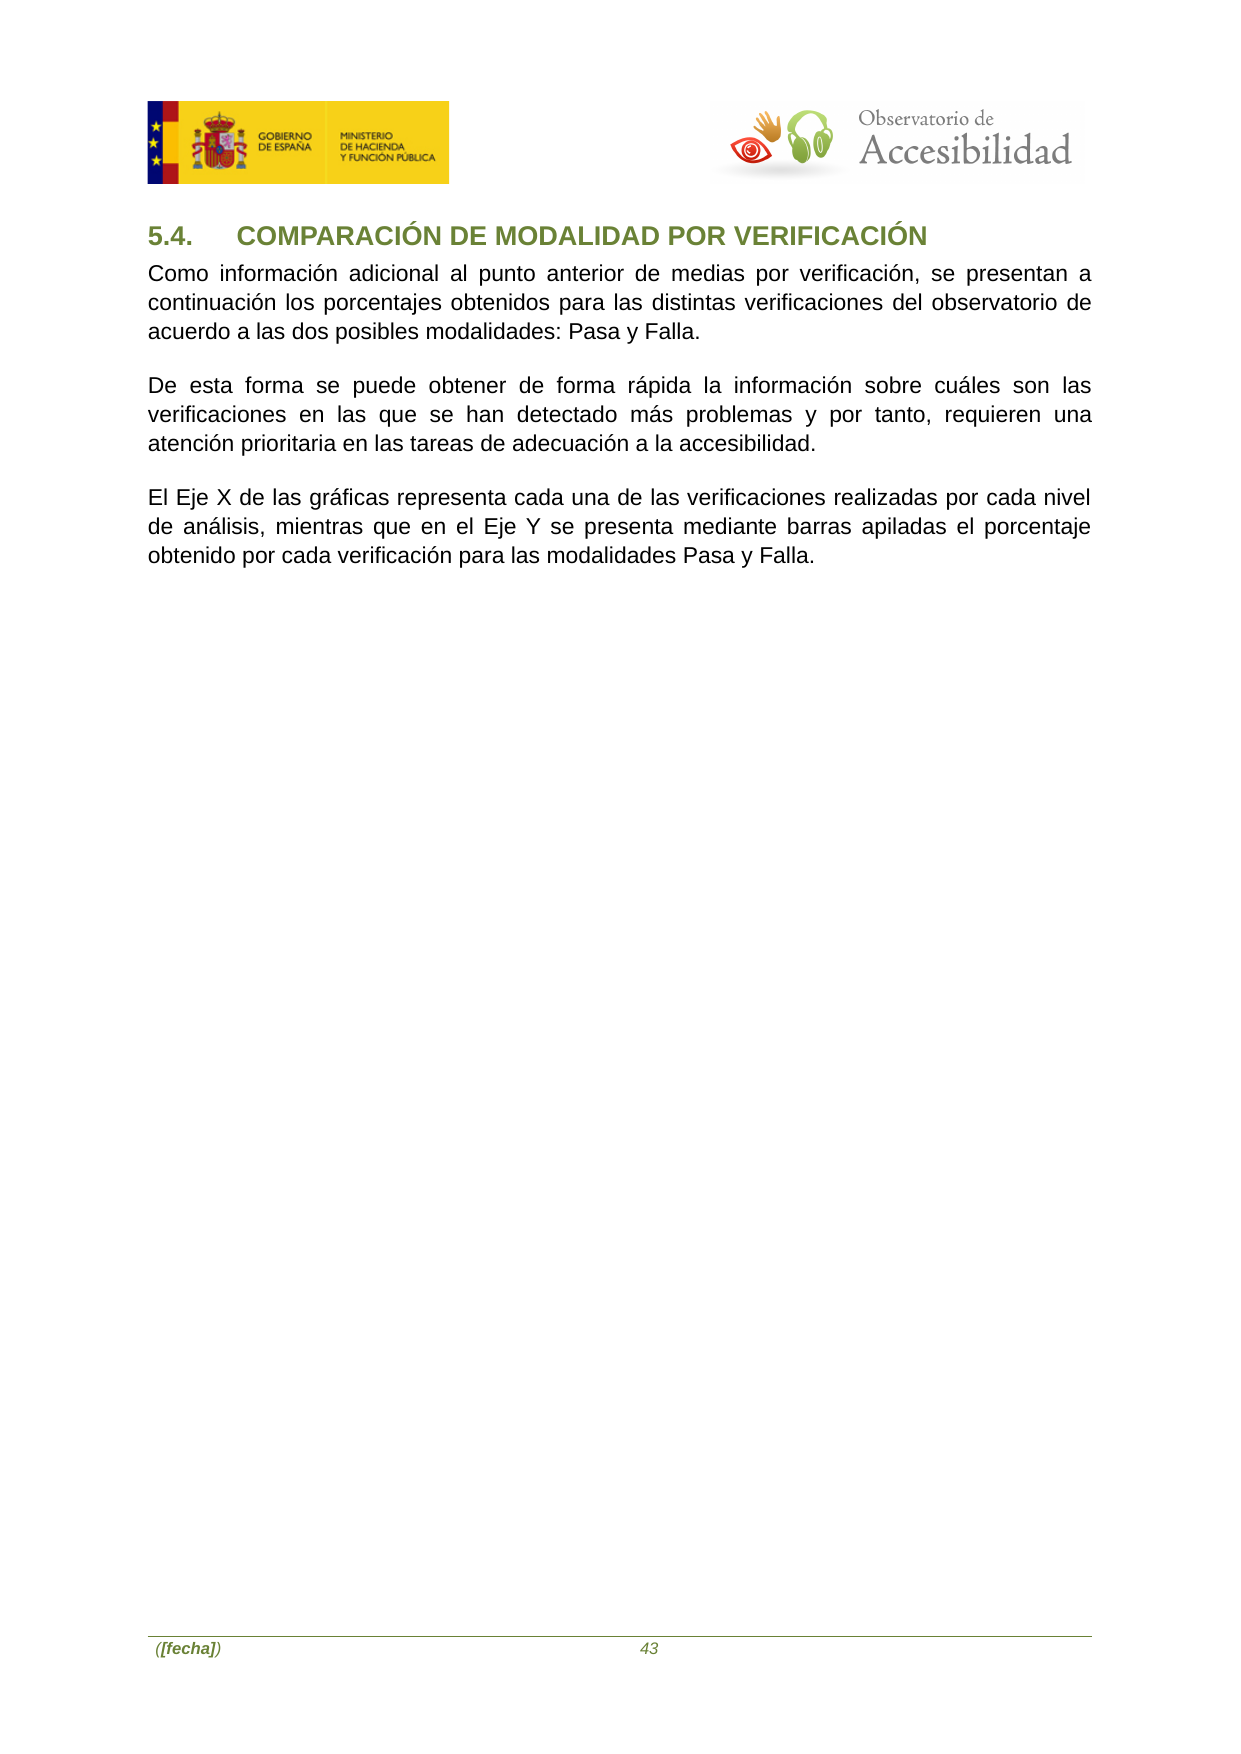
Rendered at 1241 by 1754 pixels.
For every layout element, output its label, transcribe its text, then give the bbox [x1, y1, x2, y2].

picture [710, 101, 1086, 184]
subtitle Comparación de Modalidad por Verificación [148, 220, 1092, 251]
text Como información adicional al punto anterior de medias por verificación, se presentan a continuación los porcentajes obtenidos para las distintas verificaciones del observatorio de acuerdo a las dos posibles modalidades: Pasa y Falla. [148, 260, 1092, 344]
picture [147, 101, 450, 184]
text El Eje X de las gráficas representa cada una de las verificaciones realizadas por cada nivel de análisis, mientras que en el Eje Y se presenta mediante barras apiladas el porcentaje obtenido por cada verificación para las modalidades Pasa y Falla. [148, 484, 1092, 568]
text De esta forma se puede obtener de forma rápida la información sobre cuáles son las verificaciones en las que se han detectado más problemas y por tanto, requieren una atención prioritaria en las tareas de adecuación a la accesibilidad. [148, 372, 1092, 456]
